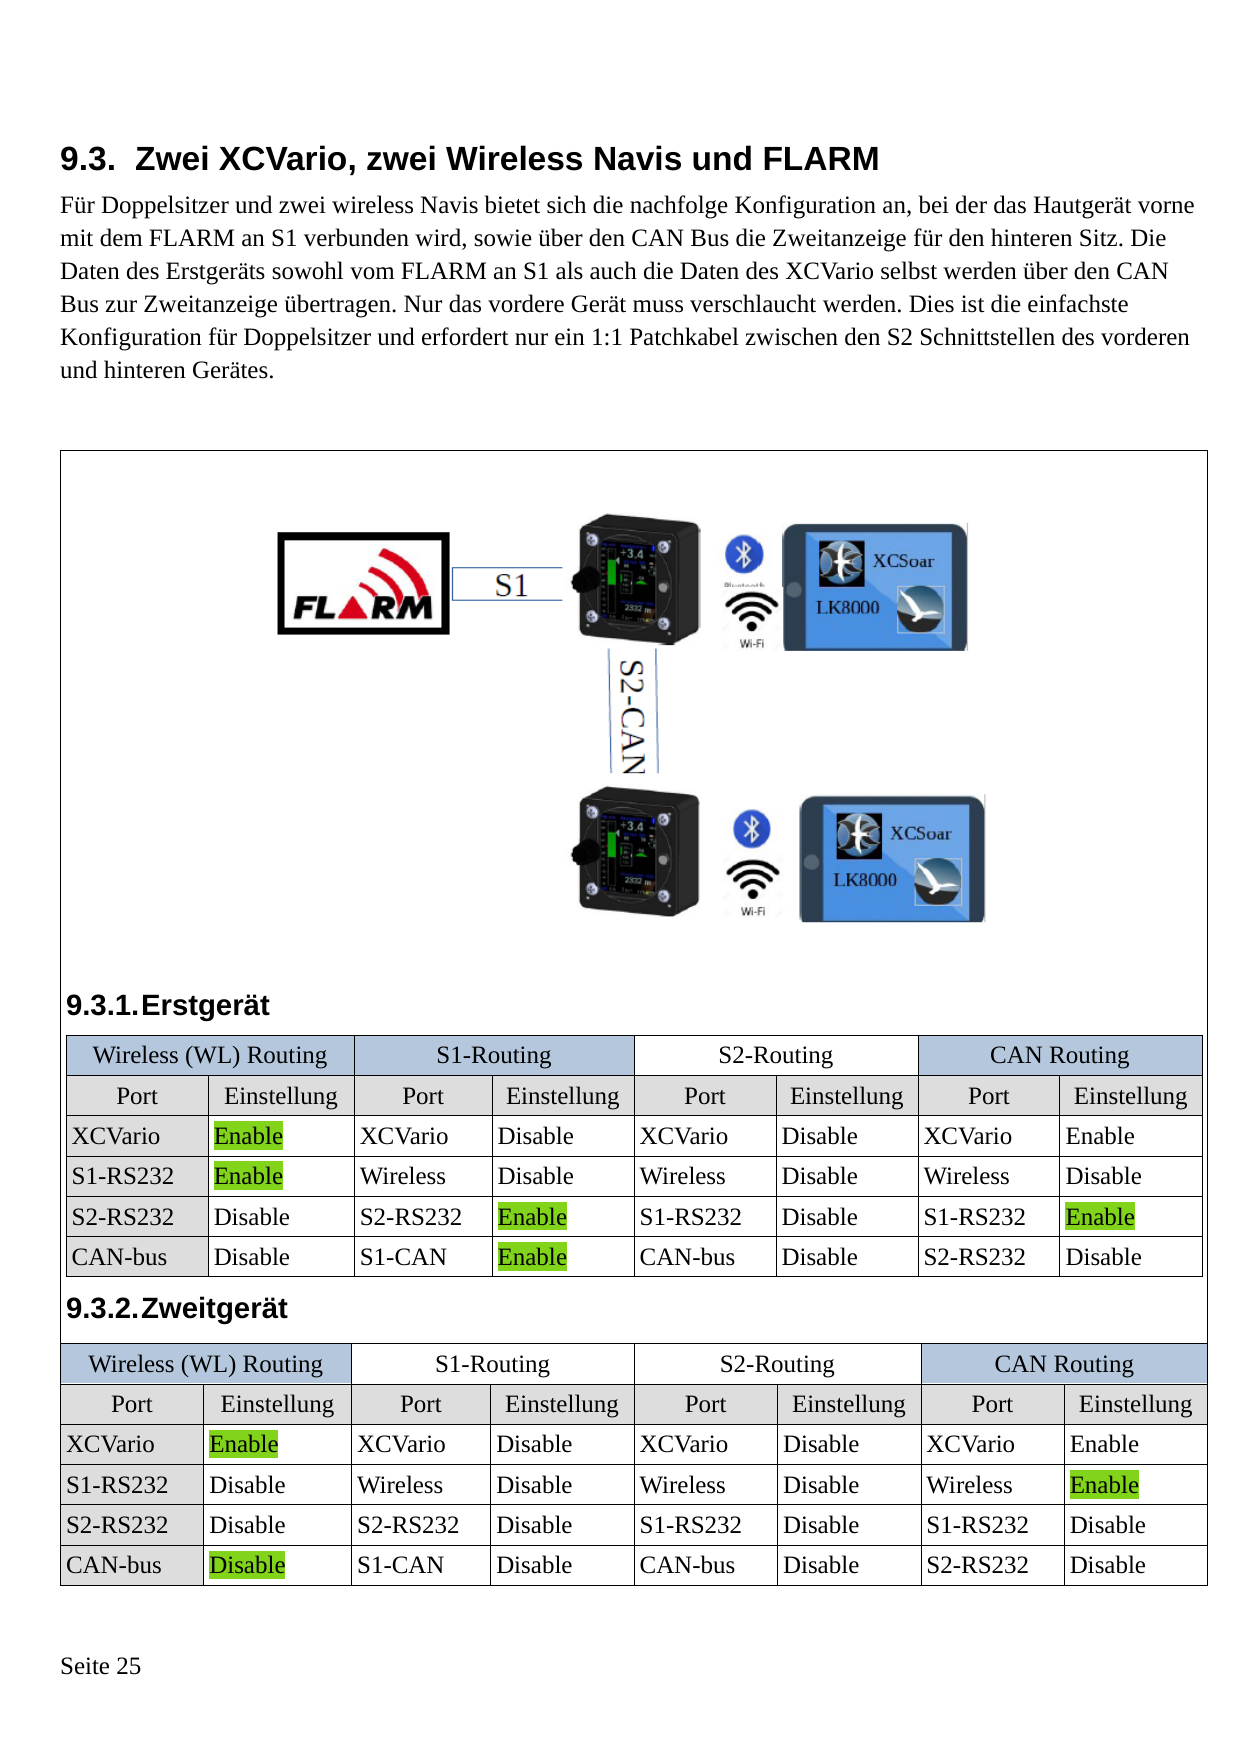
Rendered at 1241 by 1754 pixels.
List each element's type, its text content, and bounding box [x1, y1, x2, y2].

table_cell S1-RS232 [67, 1157, 208, 1196]
table_cell Disable [777, 1197, 918, 1236]
table_cell Einstellung [204, 1385, 351, 1424]
table_cell S2-RS232 [352, 1505, 490, 1545]
table_cell Enable [1060, 1197, 1202, 1236]
table_cell S2-RS232 [67, 1197, 208, 1236]
table_cell Wireless [635, 1465, 777, 1504]
table_cell Port [922, 1385, 1064, 1424]
subtitle Zwei XCVario, zwei Wireless Navis und FLARM [60, 139, 1207, 178]
table_cell Disable [493, 1157, 634, 1196]
text Für Doppelsitzer und zwei wireless Navis bietet sich die nachfolge Konfiguration an, bei der das Hautgerät vorne mit dem FLARM an S1 verbunden wird, sowie über den CAN Bus die Zweitanzeige für den hinteren Sitz. Die Daten des Erstgeräts sowohl vom FLARM an S1 als auch die Daten des XCVario selbst werden über den CAN Bus zur Zweitanzeige übertragen. Nur das vordere Gerät muss verschlaucht werden. Dies ist die einfachste Konfiguration für Doppelsitzer und erfordert nur ein 1:1 Patchkabel zwischen den S2 Schnittstellen des vorderen und hinteren Gerätes. [60, 190, 1207, 384]
table_cell CAN-bus [635, 1237, 776, 1276]
picture [223, 488, 1089, 963]
table_cell Disable [778, 1546, 921, 1585]
table_cell Port [61, 1385, 203, 1424]
table_cell Einstellung [777, 1076, 918, 1115]
table_cell Wireless (WL) Routing [61, 1344, 351, 1383]
table_cell S1-CAN [355, 1237, 492, 1276]
table_cell Disable [1060, 1157, 1202, 1196]
table_cell S1-RS232 [61, 1465, 203, 1504]
table_cell Port [355, 1076, 492, 1115]
table_header CAN Routing [919, 1036, 1202, 1075]
table_cell CAN-bus [67, 1237, 208, 1276]
table_cell Disable [777, 1157, 918, 1196]
table_cell Enable [1065, 1425, 1207, 1464]
table_cell Einstellung [778, 1385, 921, 1424]
table_cell Enable [209, 1116, 354, 1156]
table_cell Disable [491, 1546, 634, 1585]
table_cell S1-RS232 [922, 1505, 1064, 1545]
table_cell CAN Routing [922, 1344, 1207, 1383]
table_cell Disable [204, 1465, 351, 1504]
table_cell XCVario [352, 1425, 490, 1464]
table_cell XCVario [919, 1116, 1059, 1156]
table_cell Enable [1060, 1116, 1202, 1156]
table_cell S2-Routing [635, 1344, 921, 1383]
table_cell S1-CAN [352, 1546, 490, 1585]
table_header Wireless (WL) Routing [67, 1036, 354, 1075]
table_cell Disable [778, 1505, 921, 1545]
table_cell XCVario [67, 1116, 208, 1156]
table_cell Disable [204, 1546, 351, 1585]
table_cell Disable [1065, 1505, 1207, 1545]
table_cell S1-RS232 [635, 1197, 776, 1236]
table_cell S2-RS232 [922, 1546, 1064, 1585]
table_cell Einstellung [493, 1076, 634, 1115]
table_cell Einstellung [491, 1385, 634, 1424]
table_cell CAN-bus [635, 1546, 777, 1585]
table_cell Wireless [635, 1157, 776, 1196]
table_cell Port [635, 1076, 776, 1115]
table_header S1-Routing [355, 1036, 634, 1075]
table_cell Wireless [352, 1465, 490, 1504]
table_cell Enable [493, 1197, 634, 1236]
table_cell Disable [777, 1237, 918, 1276]
table_cell Wireless [919, 1157, 1059, 1196]
table_cell Disable [491, 1465, 634, 1504]
table_cell S1-Routing [352, 1344, 634, 1383]
table_cell Disable [778, 1425, 921, 1464]
table_cell XCVario [922, 1425, 1064, 1464]
table_cell Enable [209, 1157, 354, 1196]
table_cell Disable [777, 1116, 918, 1156]
table_cell Einstellung [1065, 1385, 1207, 1424]
table_cell Disable [204, 1505, 351, 1545]
table_cell S2-RS232 [355, 1197, 492, 1236]
table_cell Disable [1065, 1546, 1207, 1585]
table_cell Enable [493, 1237, 634, 1276]
table_cell S2-RS232 [61, 1505, 203, 1545]
table_cell Wireless [355, 1157, 492, 1196]
table_cell Disable [493, 1116, 634, 1156]
table_cell Disable [491, 1425, 634, 1464]
table_cell Disable [209, 1237, 354, 1276]
table_cell Port [635, 1385, 777, 1424]
table_cell Disable [491, 1505, 634, 1545]
table_cell XCVario [355, 1116, 492, 1156]
table_cell Enable [1065, 1465, 1207, 1504]
table_cell XCVario [635, 1116, 776, 1156]
table_cell Disable [1060, 1237, 1202, 1276]
table_cell Port [919, 1076, 1059, 1115]
table_cell Port [67, 1076, 208, 1115]
table_cell Enable [204, 1425, 351, 1464]
table_cell Einstellung [1060, 1076, 1202, 1115]
table_cell S1-RS232 [635, 1505, 777, 1545]
table_cell Disable [778, 1465, 921, 1504]
table_cell Einstellung [209, 1076, 354, 1115]
table_cell Port [352, 1385, 490, 1424]
table_header S2-Routing [635, 1036, 918, 1075]
table_cell XCVario [635, 1425, 777, 1464]
table_cell CAN-bus [61, 1546, 203, 1585]
table_cell S1-RS232 [919, 1197, 1059, 1236]
table_header Erstgerät Zweitgerät [61, 451, 1207, 1343]
table_cell S2-RS232 [919, 1237, 1059, 1276]
table_cell XCVario [61, 1425, 203, 1464]
table_cell Wireless [922, 1465, 1064, 1504]
table_cell Disable [209, 1197, 354, 1236]
